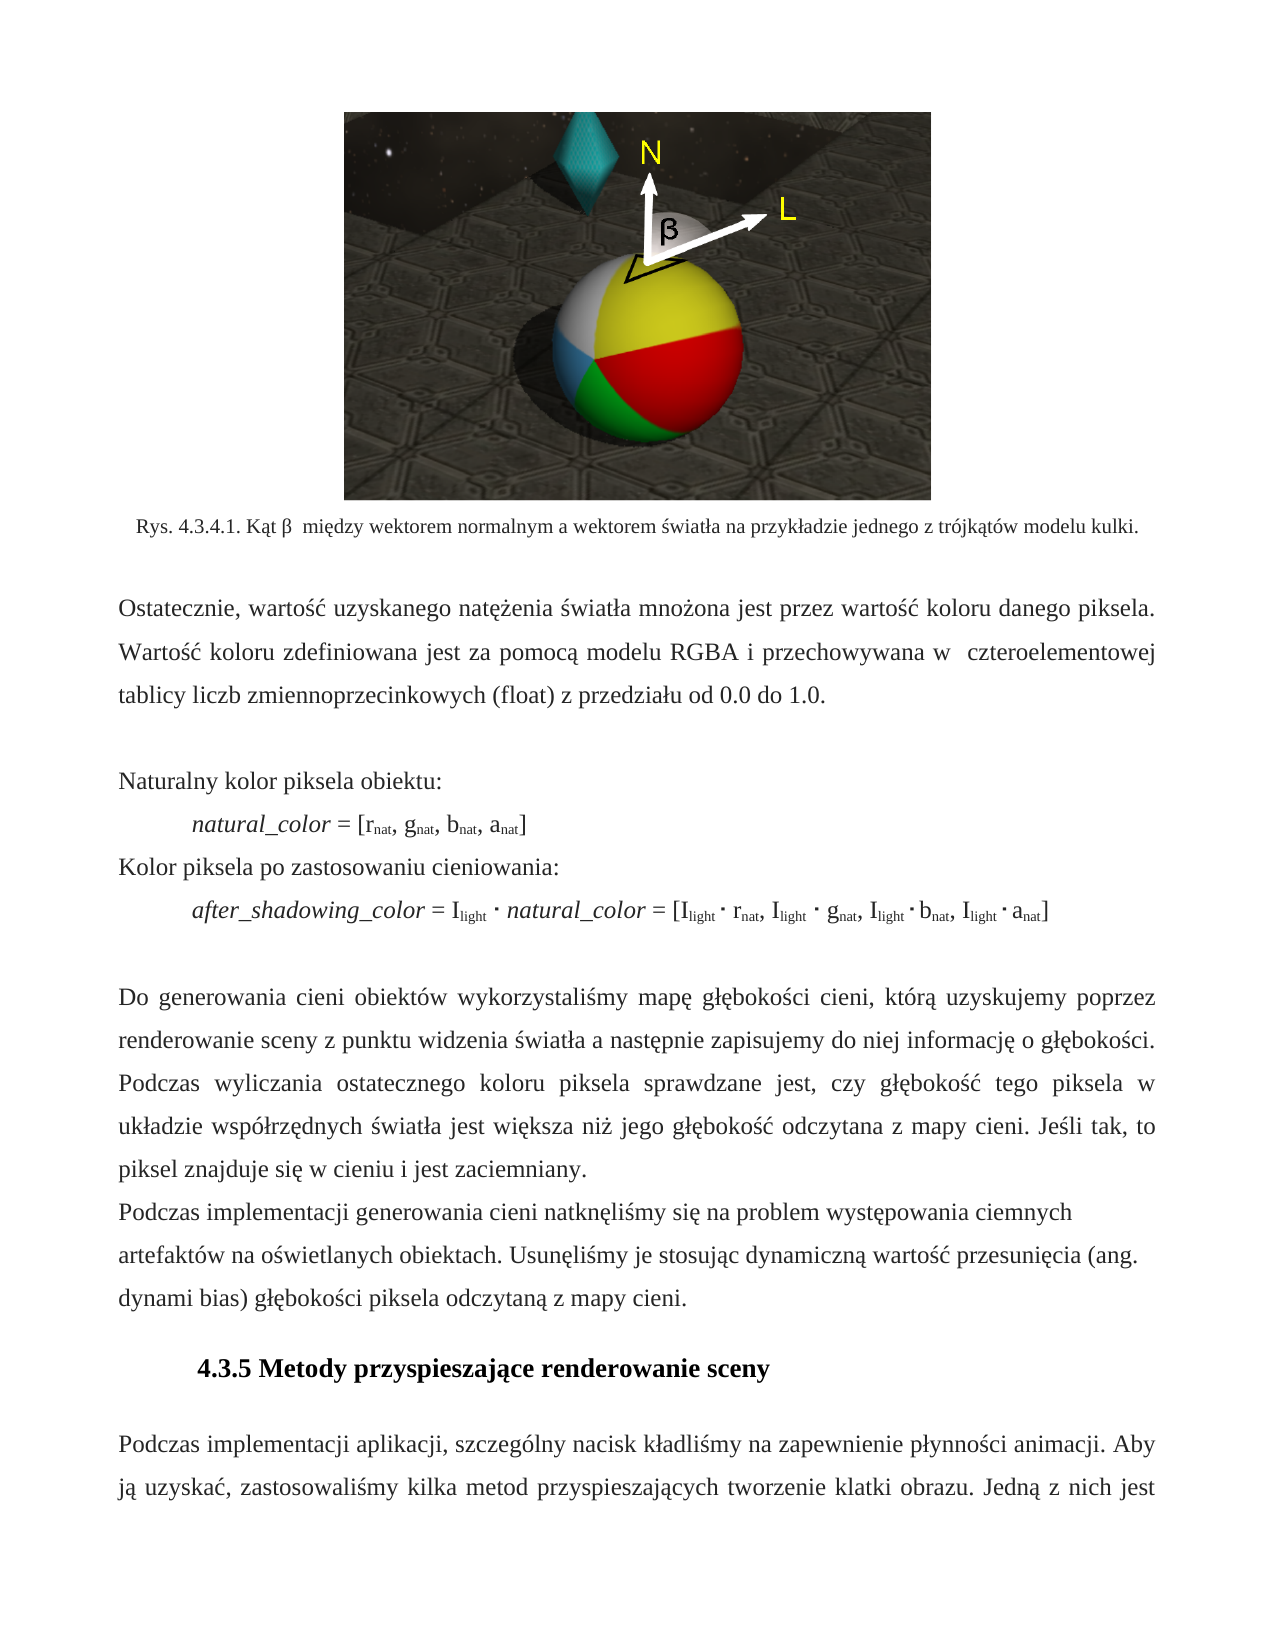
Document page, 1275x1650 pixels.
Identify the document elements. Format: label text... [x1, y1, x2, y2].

picture [343, 111, 932, 501]
text Do generowania cieni obiektów wykorzystaliśmy mapę głębokości cieni, którą uzyskujemy poprzez renderowanie sceny z punktu widzenia światła a następnie zapisujemy do niej informację o głębokości. Podczas wyliczania ostatecznego koloru piksela sprawdzane jest, czy głębokość tego piksela w układzie współrzędnych światła jest większa niż jego głębokość odczytana z mapy cieni. Jeśli tak, to piksel znajduje się w cieniu i jest zaciemniany. [118, 982, 1157, 1183]
text Podczas implementacji aplikacji, szczególny nacisk kładliśmy na zapewnienie płynności animacji. Aby ją uzyskać, zastosowaliśmy kilka metod przyspieszających tworzenie klatki obrazu. Jedną z nich jest [118, 1429, 1157, 1501]
text Ostatecznie, wartość uzyskanego natężenia światła mnożona jest przez wartość koloru danego piksela. Wartość koloru zdefiniowana jest za pomocą modelu RGBA i przechowywana w czteroelementowej tablicy liczb zmiennoprzecinkowych (float) z przedziału od 0.0 do 1.0. [118, 593, 1157, 708]
text Kolor piksela po zastosowaniu cieniowania: [118, 852, 1157, 881]
text Rys. 4.3.4.1. Kąt β między wektorem normalnym a wektorem światła na przykładzie jednego z trójkątów modelu kulki. [118, 94, 1157, 538]
subtitle Metody przyspieszające renderowanie sceny [191, 1352, 1157, 1383]
text Podczas implementacji generowania cieni natknęliśmy się na problem występowania ciemnych artefaktów na oświetlanych obiektach. Usunęliśmy je stosując dynamiczną wartość przesunięcia (ang. dynami bias) głębokości piksela odczytaną z mapy cieni. [118, 1197, 1157, 1312]
text after_shadowing_color = Ilight ᐧ natural_color = [Ilight ᐧ rnat, Ilight ᐧ gnat, Ilight ᐧ bnat, Ilight ᐧ anat] [192, 895, 1157, 924]
text Naturalny kolor piksela obiektu: [118, 766, 1157, 795]
text natural_color = [rnat, gnat, bnat, anat] [192, 809, 1157, 838]
